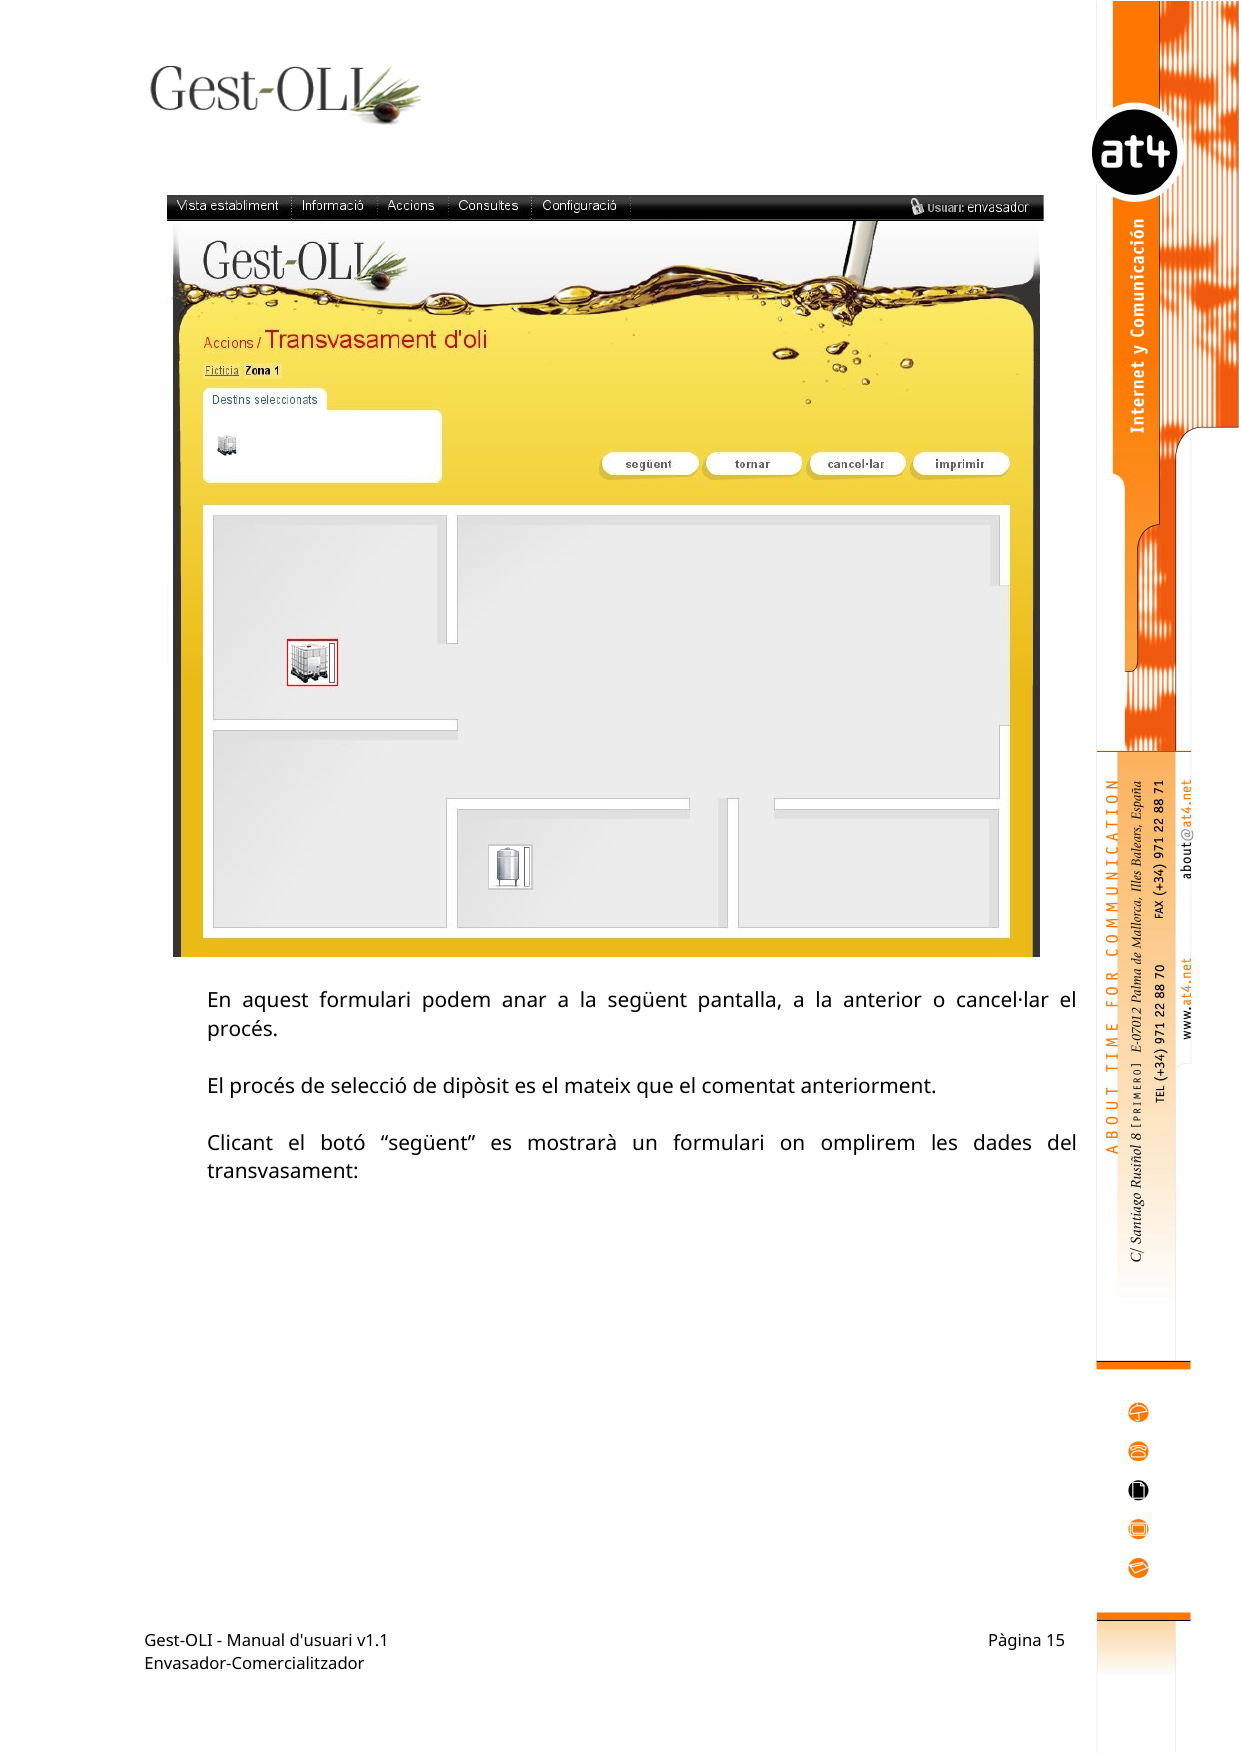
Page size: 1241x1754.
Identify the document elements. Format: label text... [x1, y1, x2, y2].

text Clicant el botó “següent” es mostrarà un formulari on omplirem les dades del transvasament: [207, 1128, 1078, 1184]
picture [1085, 1, 1239, 1753]
picture [149, 66, 423, 126]
text El procés de selecció de dipòsit es el mateix que el comentat anteriorment. [207, 1071, 1078, 1099]
picture [167, 195, 1044, 957]
text En aquest formulari podem anar a la següent pantalla, a la anterior o cancel·lar el procés. [207, 986, 1078, 1042]
